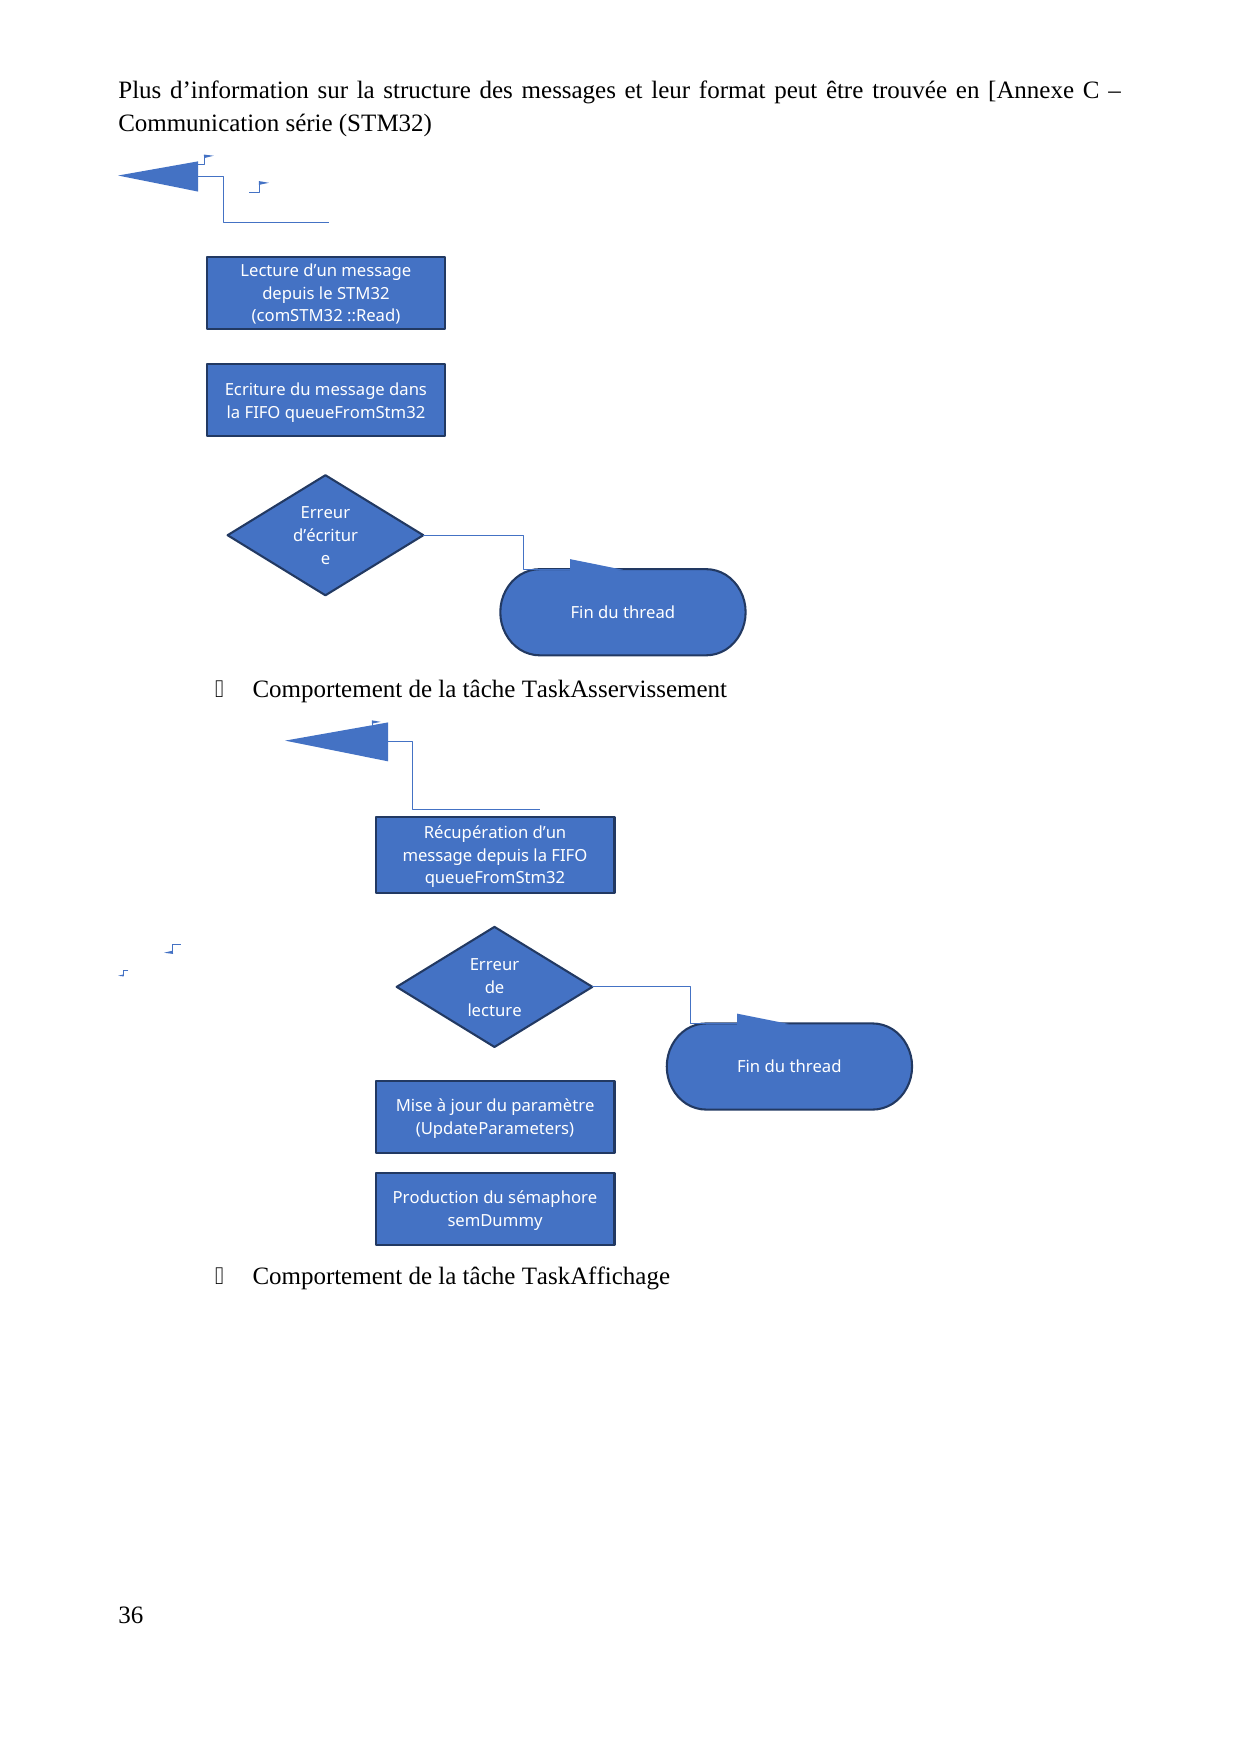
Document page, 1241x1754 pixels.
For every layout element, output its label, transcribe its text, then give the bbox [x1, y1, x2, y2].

list Comportement de la tâche TaskAffichage [215, 1261, 1122, 1290]
text Plus d’information sur la structure des messages et leur format peut être trouvée en [Annexe C – Communication série (STM32) [118, 75, 1122, 137]
list Comportement de la tâche TaskAsservissement [215, 674, 1122, 703]
